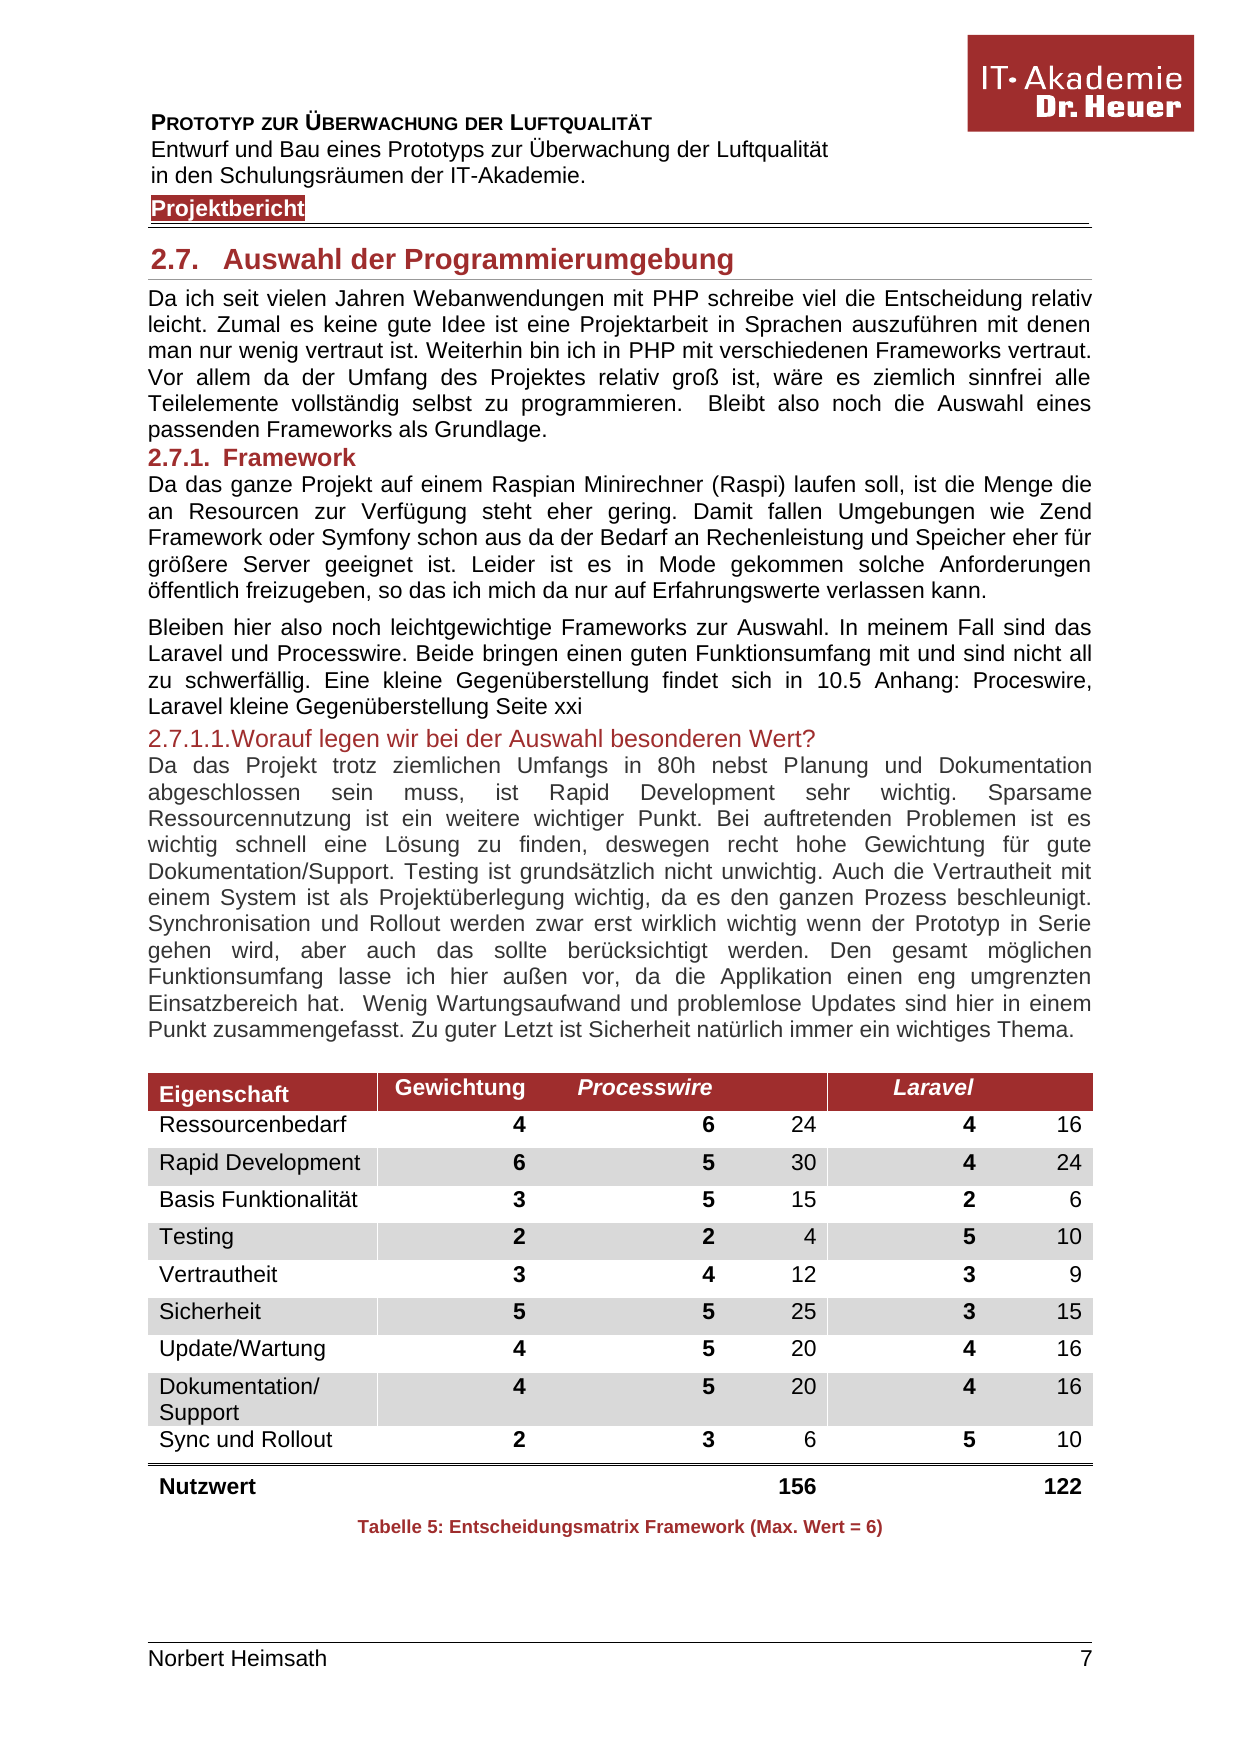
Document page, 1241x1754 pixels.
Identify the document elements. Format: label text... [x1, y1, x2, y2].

table_cell Vertrautheit [148, 1260, 377, 1298]
table_cell 20 [726, 1373, 827, 1426]
text Da das ganze Projekt auf einem Raspian Minirechner (Raspi) laufen soll, ist die Menge die an Resourcen zur Verfügung steht eher gering. Damit fallen Umgebungen wie Zend Framework oder Symfony schon aus da der Bedarf an Rechenleistung und Speicher eher für größere Server geeignet ist. Leider ist es in Mode gekommen solche Anforderungen öffentlich freizugeben, so das ich mich da nur auf Erfahrungswerte verlassen kann. [148, 471, 1092, 603]
table_cell 4 [828, 1335, 987, 1372]
text Da ich seit vielen Jahren Webanwendungen mit PHP schreibe viel die Entscheidung relativ leicht. Zumal es keine gute Idee ist eine Projektarbeit in Sprachen auszuführen mit denen man nur wenig vertraut ist. Weiterhin bin ich in PHP mit verschiedenen Frameworks vertraut. Vor allem da der Umfang des Projektes relativ groß ist, wäre es ziemlich sinnfrei alle Teilelemente vollständig selbst zu programmieren. Bleibt also noch die Auswahl eines passenden Frameworks als Grundlage. [148, 284, 1092, 443]
table_header [987, 1073, 1093, 1111]
text Bleiben hier also noch leichtgewichtige Frameworks zur Auswahl. In meinem Fall sind das Laravel und Processwire. Beide bringen einen guten Funktionsumfang mit und sind nicht all zu schwerfällig. Eine kleine Gegenüberstellung findet sich in 10.5 Anhang: Proceswire, Laravel kleine Gegenüberstellung Seite xxi [148, 614, 1092, 719]
table_cell 3 [828, 1260, 987, 1298]
table_cell 5 [828, 1426, 987, 1463]
table_cell [378, 1466, 537, 1516]
table_cell 2 [378, 1426, 537, 1463]
table_cell 6 [987, 1186, 1093, 1223]
table_cell 2 [828, 1186, 987, 1223]
table_header Eigenschaft [148, 1073, 377, 1111]
table_header Gewichtung [378, 1073, 537, 1111]
table_cell 9 [987, 1260, 1093, 1298]
table_cell 4 [378, 1335, 537, 1372]
table_cell 16 [987, 1111, 1093, 1148]
table_cell 3 [378, 1260, 537, 1298]
table_cell 15 [987, 1298, 1093, 1335]
table_cell 156 [726, 1466, 827, 1516]
table_cell 4 [378, 1111, 537, 1148]
table_cell 5 [378, 1298, 537, 1335]
table_header Laravel [828, 1073, 987, 1111]
table_cell 10 [987, 1426, 1093, 1463]
table_cell Sicherheit [148, 1298, 377, 1335]
table_cell Ressourcenbedarf [148, 1111, 377, 1148]
table_cell Nutzwert [148, 1466, 377, 1516]
table_cell 122 [987, 1466, 1093, 1516]
table_cell 6 [726, 1426, 827, 1463]
table_cell 5 [537, 1148, 726, 1186]
table_header Processwire [537, 1073, 726, 1111]
table_cell 15 [726, 1186, 827, 1223]
table_cell 2 [378, 1223, 537, 1260]
table_cell Update/Wartung [148, 1335, 377, 1372]
table_cell 24 [987, 1148, 1093, 1186]
table_cell 24 [726, 1111, 827, 1148]
table_cell 16 [987, 1335, 1093, 1372]
table_cell 4 [828, 1111, 987, 1148]
table_cell 6 [537, 1111, 726, 1148]
table_cell 4 [828, 1148, 987, 1186]
table_cell 4 [828, 1373, 987, 1426]
table_cell 3 [537, 1426, 726, 1463]
subtitle Worauf legen wir bei der Auswahl besonderen Wert? [148, 723, 1092, 752]
table_cell [828, 1466, 987, 1516]
table_cell Testing [148, 1223, 377, 1260]
table_header [726, 1073, 827, 1111]
table_cell Dokumentation/ Support [148, 1373, 377, 1426]
table_cell 5 [537, 1186, 726, 1223]
table_cell 5 [537, 1298, 726, 1335]
table_cell 3 [828, 1298, 987, 1335]
table_cell 5 [537, 1335, 726, 1372]
table_cell 4 [537, 1260, 726, 1298]
table_cell 6 [378, 1148, 537, 1186]
table_cell 25 [726, 1298, 827, 1335]
table_cell 4 [378, 1373, 537, 1426]
table_cell 30 [726, 1148, 827, 1186]
table_cell 4 [726, 1223, 827, 1260]
table_cell 12 [726, 1260, 827, 1298]
table_cell Sync und Rollout [148, 1426, 377, 1463]
subtitle Framework [148, 443, 1092, 471]
text Tabelle 5: Entscheidungsmatrix Framework (Max. Wert = 6) [148, 1516, 1092, 1537]
table_cell 2 [537, 1223, 726, 1260]
table_cell 10 [987, 1223, 1093, 1260]
table_cell [537, 1466, 726, 1516]
table_cell Rapid Development [148, 1148, 377, 1186]
subtitle Auswahl der Programmierumgebung [148, 239, 1092, 279]
table_cell 5 [828, 1223, 987, 1260]
table_cell 16 [987, 1373, 1093, 1426]
table_cell 20 [726, 1335, 827, 1372]
table_cell 5 [537, 1373, 726, 1426]
table_cell Basis Funktionalität [148, 1186, 377, 1223]
table_cell 3 [378, 1186, 537, 1223]
text Da das Projekt trotz ziemlichen Umfangs in 80h nebst Planung und Dokumentation abgeschlossen sein muss, ist Rapid Development sehr wichtig. Sparsame Ressourcennutzung ist ein weitere wichtiger Punkt. Bei auftretenden Problemen ist es wichtig schnell eine Lösung zu finden, deswegen recht hohe Gewichtung für gute Dokumentation/Support. Testing ist grundsätzlich nicht unwichtig. Auch die Vertrautheit mit einem System ist als Projektüberlegung wichtig, da es den ganzen Prozess beschleunigt. Synchronisation und Rollout werden zwar erst wirklich wichtig wenn der Prototyp in Serie gehen wird, aber auch das sollte berücksichtigt werden. Den gesamt möglichen Funktionsumfang lasse ich hier außen vor, da die Applikation einen eng umgrenzten Einsatzbereich hat. Wenig Wartungsaufwand und problemlose Updates sind hier in einem Punkt zusammengefasst. Zu guter Letzt ist Sicherheit natürlich immer ein wichtiges Thema. [148, 752, 1092, 1042]
